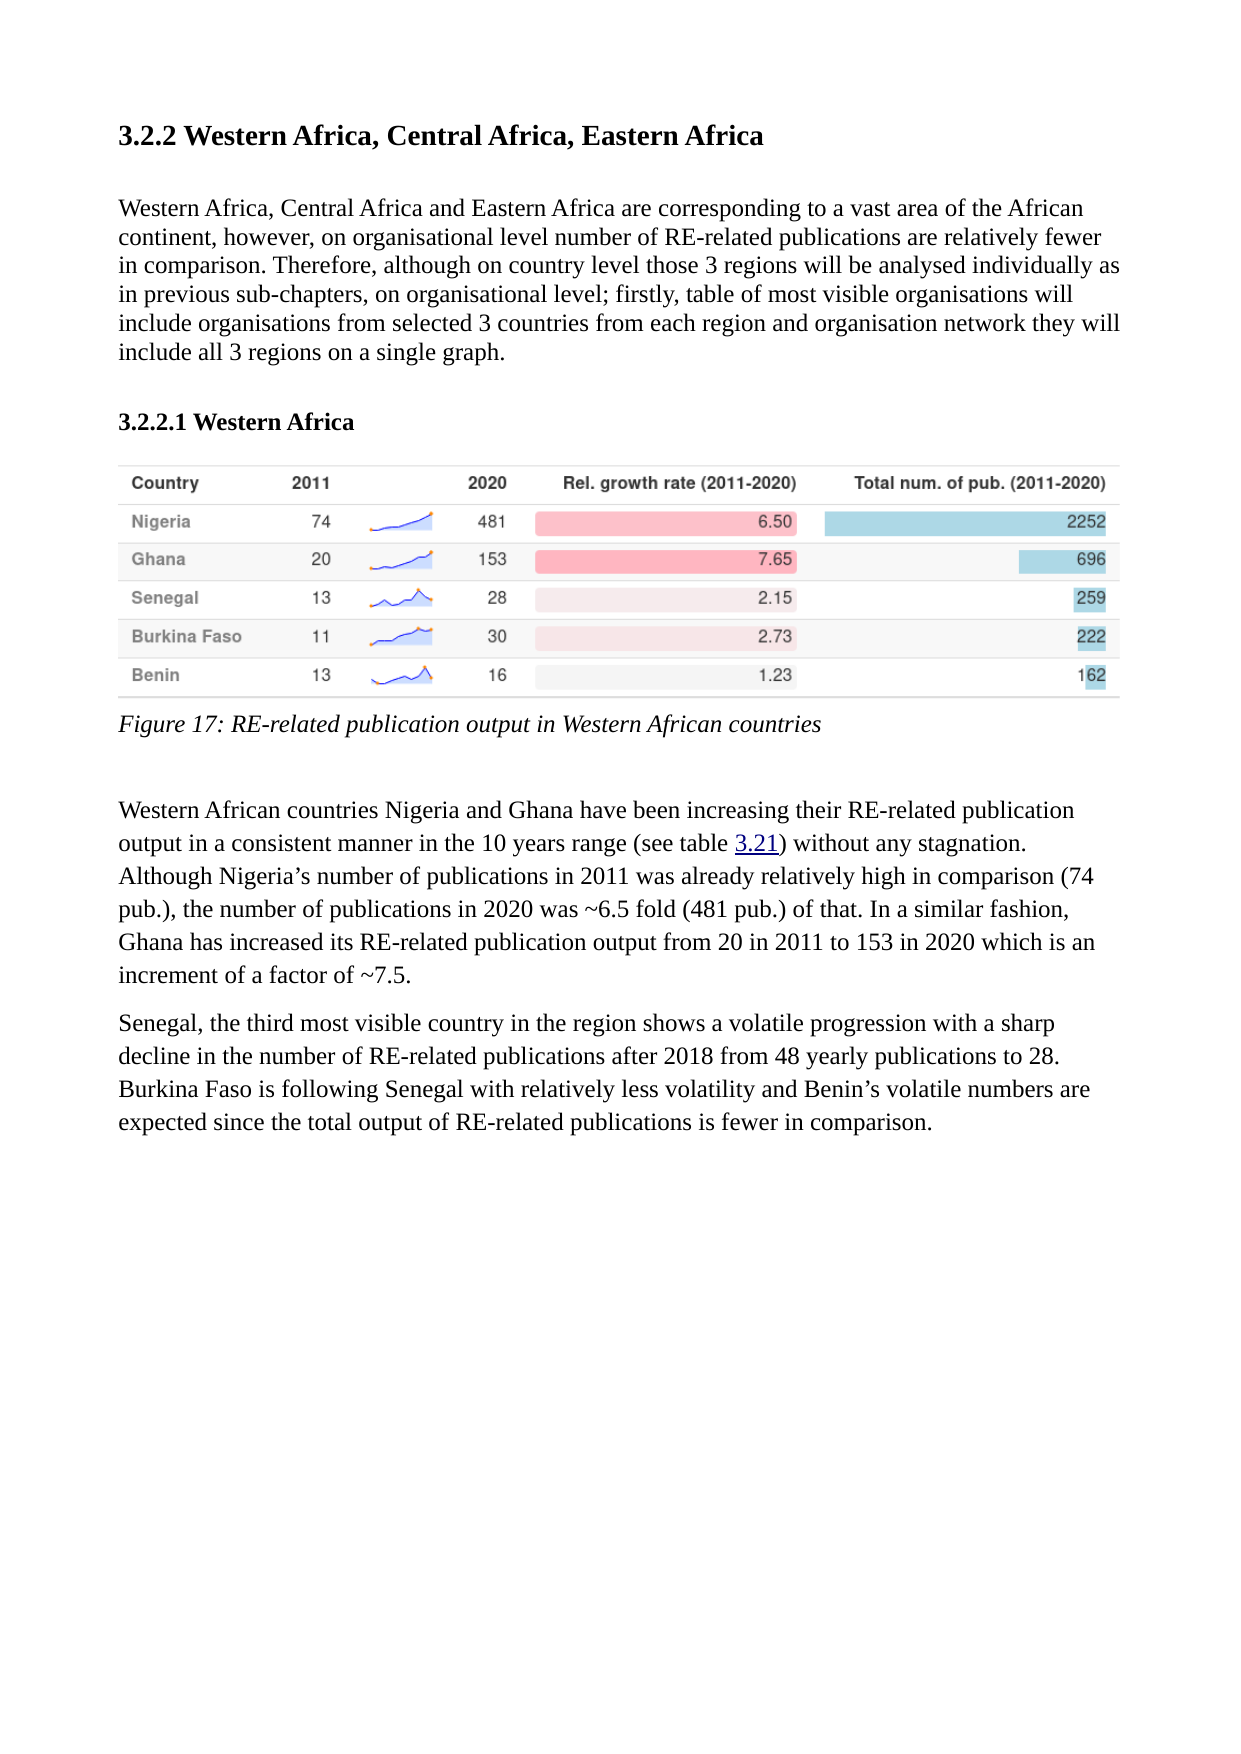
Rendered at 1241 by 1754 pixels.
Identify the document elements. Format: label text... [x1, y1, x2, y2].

text Western Africa, Central Africa and Eastern Africa are corresponding to a vast area of the African continent, however, on organisational level number of RE-related publications are relatively fewer in comparison. Therefore, although on country level those 3 regions will be analysed individually as in previous sub-chapters, on organisational level; firstly, table of most visible organisations will include organisations from selected 3 countries from each region and organisation network they will include all 3 regions on a single graph. [118, 193, 1122, 365]
subtitle 3.2.2.1 Western Africa [118, 407, 1122, 435]
text Figure 17: RE-related publication output in Western African countries [118, 709, 1122, 738]
subtitle 3.2.2 Western Africa, Central Africa, Eastern Africa [118, 118, 1122, 152]
text Western African countries Nigeria and Ghana have been increasing their RE-related publication output in a consistent manner in the 10 years range (see table 3.21) without any stagnation. Although Nigeria’s number of publications in 2011 was already relatively high in comparison (74 pub.), the number of publications in 2020 was ~6.5 fold (481 pub.) of that. In a similar fashion, Ghana has increased its RE-related publication output from 20 in 2011 to 153 in 2020 which is an increment of a factor of ~7.5. [118, 795, 1122, 989]
text Senegal, the third most visible country in the region shows a volatile progression with a sharp decline in the number of RE-related publications after 2018 from 48 yearly publications to 28. Burkina Faso is following Senegal with relatively less volatility and Benin’s volatile numbers are expected since the total output of RE-related publications is fewer in comparison. [118, 1008, 1122, 1136]
picture [118, 460, 1123, 709]
